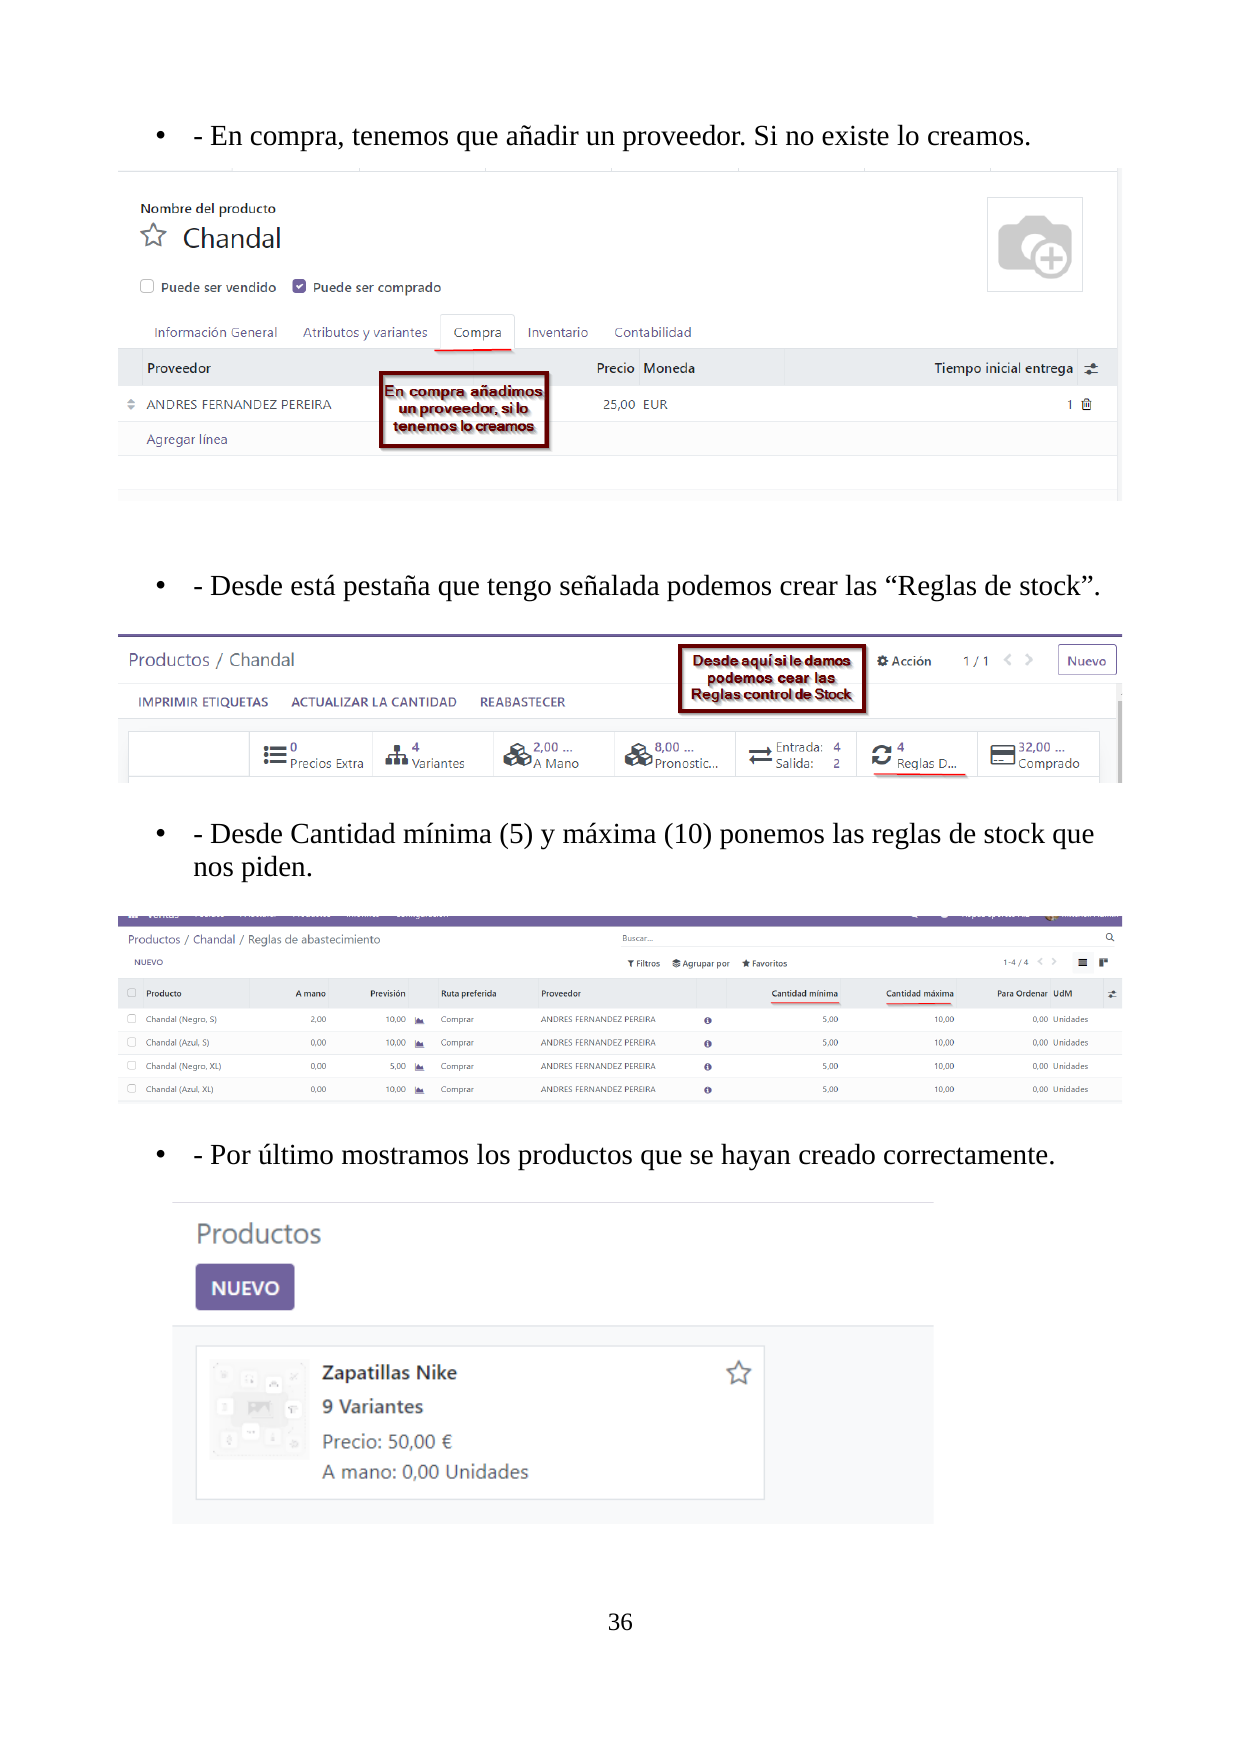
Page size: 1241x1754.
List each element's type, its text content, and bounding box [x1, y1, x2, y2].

list - Desde Cantidad mínima (5) y máxima (10) ponemos las reglas de stock que nos piden. [156, 816, 1122, 883]
list - En compra, tenemos que añadir un proveedor. Si no existe lo creamos. [156, 118, 1122, 152]
picture [118, 168, 1123, 501]
picture [118, 634, 1123, 783]
list - Por último mostramos los productos que se hayan creado correctamente. [156, 1137, 1122, 1171]
list - Desde está pestaña que tengo señalada podemos crear las “Reglas de stock”. [156, 568, 1122, 601]
picture [172, 1202, 934, 1524]
picture [118, 916, 1123, 1104]
